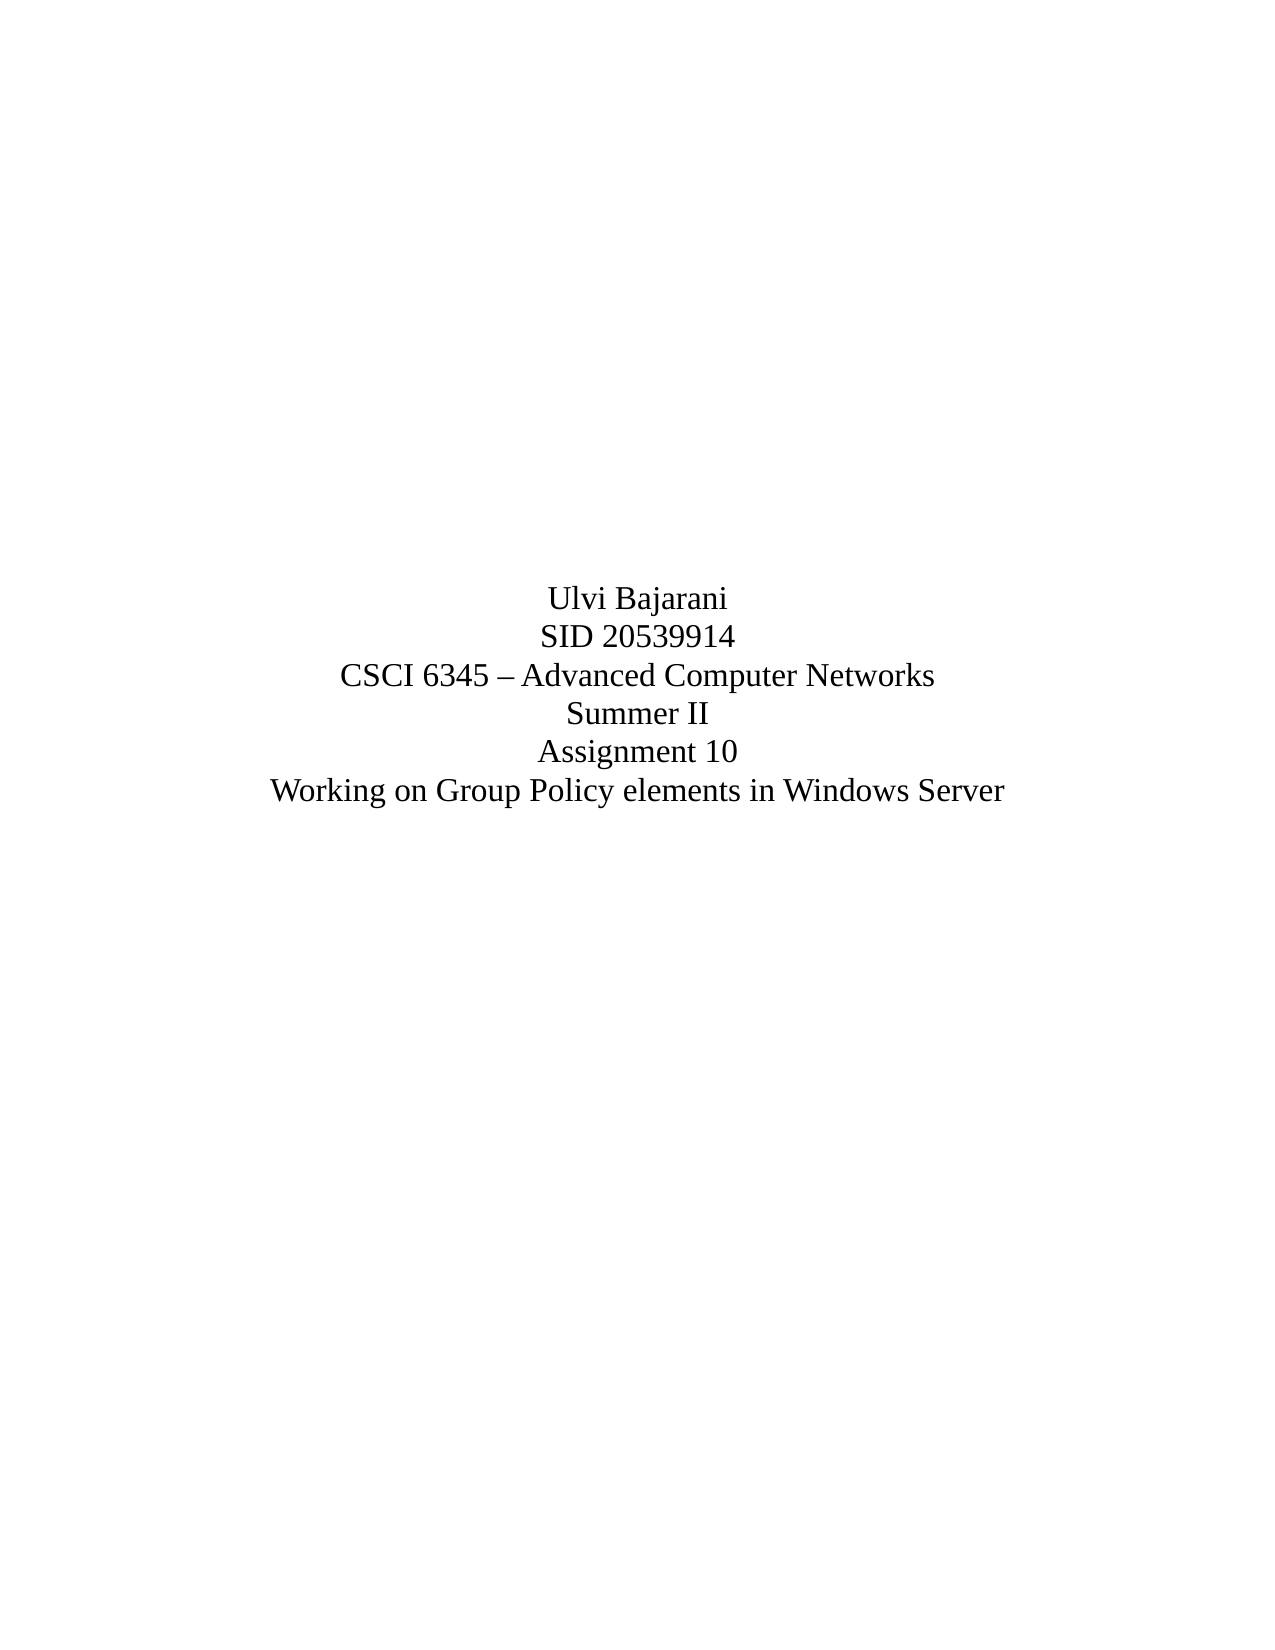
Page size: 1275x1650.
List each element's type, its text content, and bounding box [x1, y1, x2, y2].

text SID 20539914 [118, 616, 1157, 655]
text CSCI 6345 – Advanced Computer Networks [118, 655, 1157, 693]
text Ulvi Bajarani [118, 578, 1157, 616]
text Working on Group Policy elements in Windows Server [118, 770, 1157, 808]
text Summer II [118, 693, 1157, 731]
text Assignment 10 [118, 731, 1157, 770]
